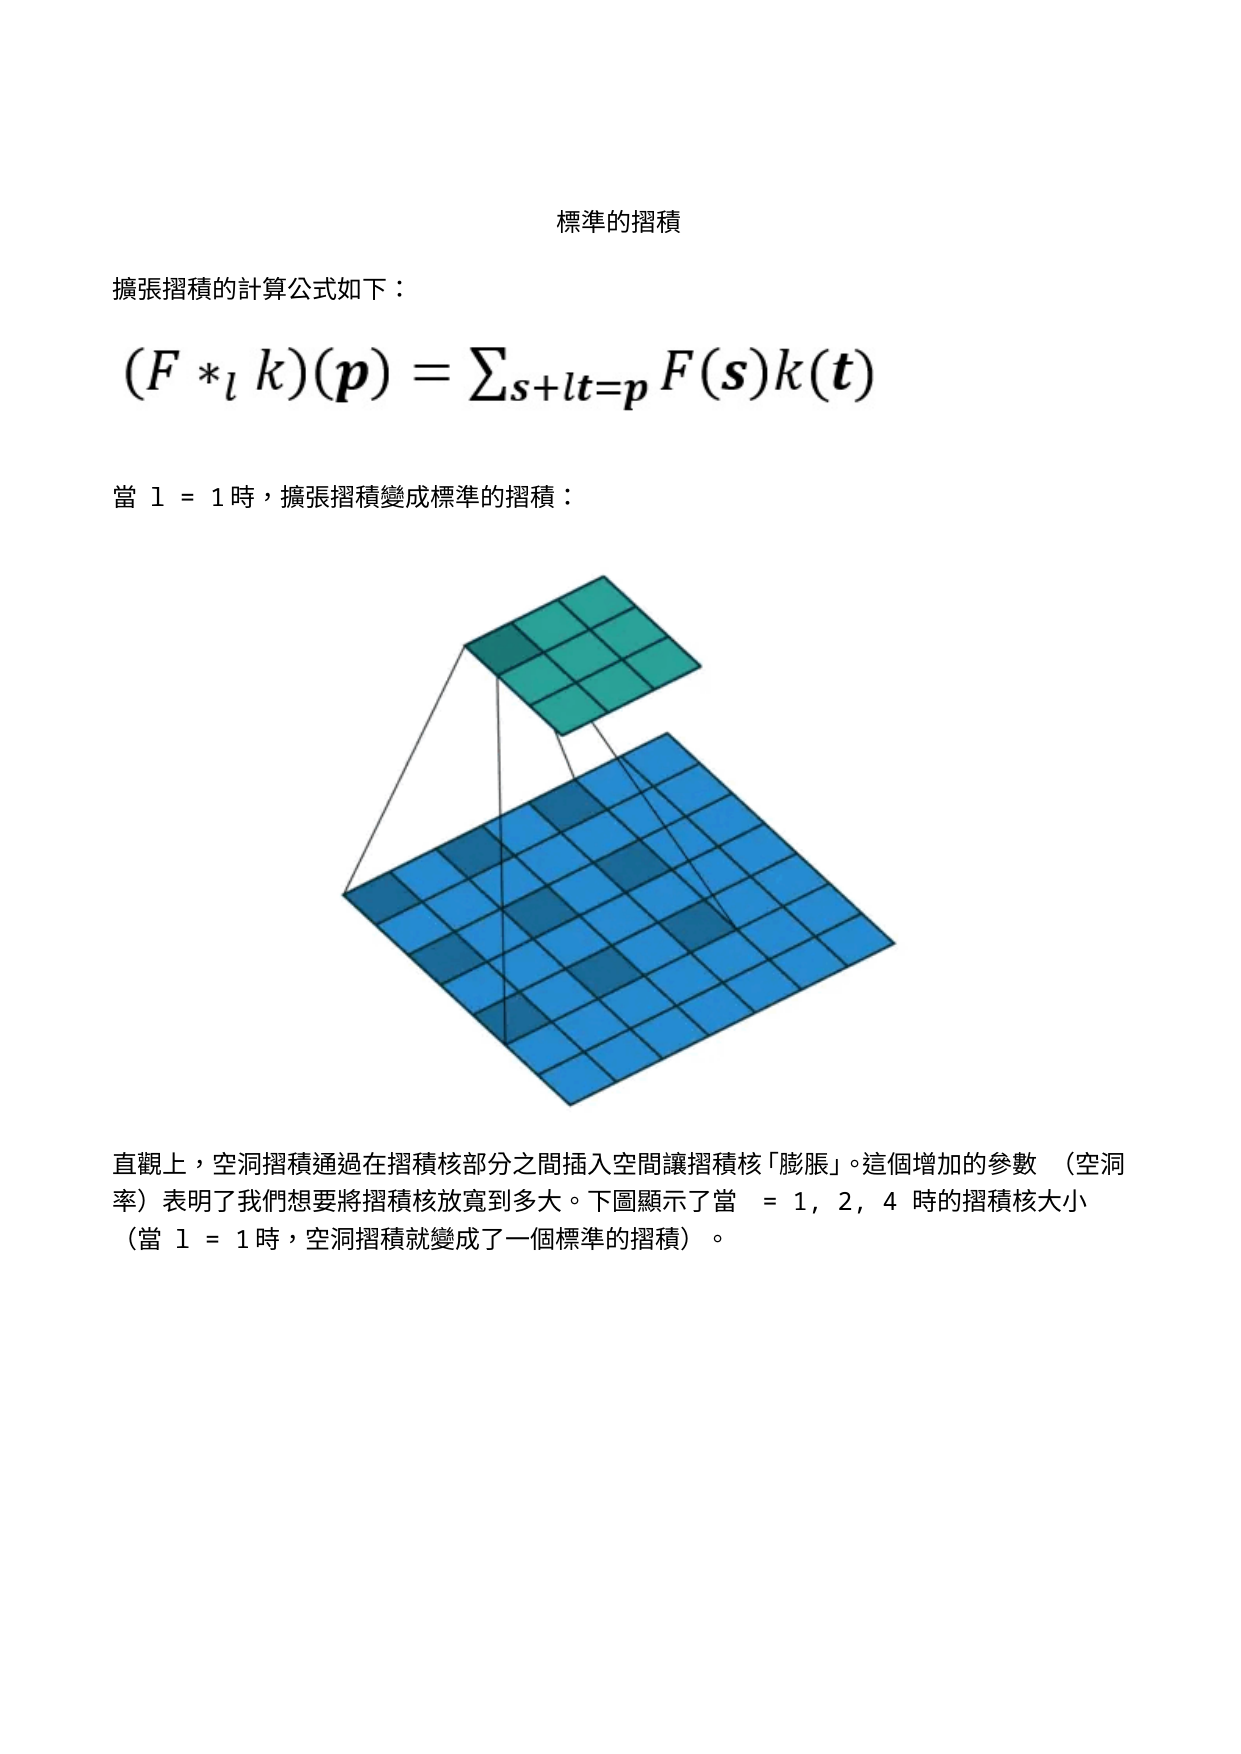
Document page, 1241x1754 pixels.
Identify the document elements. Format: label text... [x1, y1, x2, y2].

picture [310, 543, 928, 1139]
text 擴張摺積的計算公式如下： [112, 269, 1125, 306]
picture [112, 335, 888, 423]
text 標準的摺積 [112, 202, 1125, 239]
text 直觀上，空洞摺積通過在摺積核部分之間插入空間讓摺積核「膨脹」。這個增加的參數 （空洞率）表明了我們想要將摺積核放寬到多大。下圖顯示了當 = 1, 2, 4 時的摺積核大小（當 l = 1時，空洞摺積就變成了一個標準的摺積）。 [112, 1144, 1125, 1256]
text 當 l = 1時，擴張摺積變成標準的摺積： [112, 477, 1125, 514]
